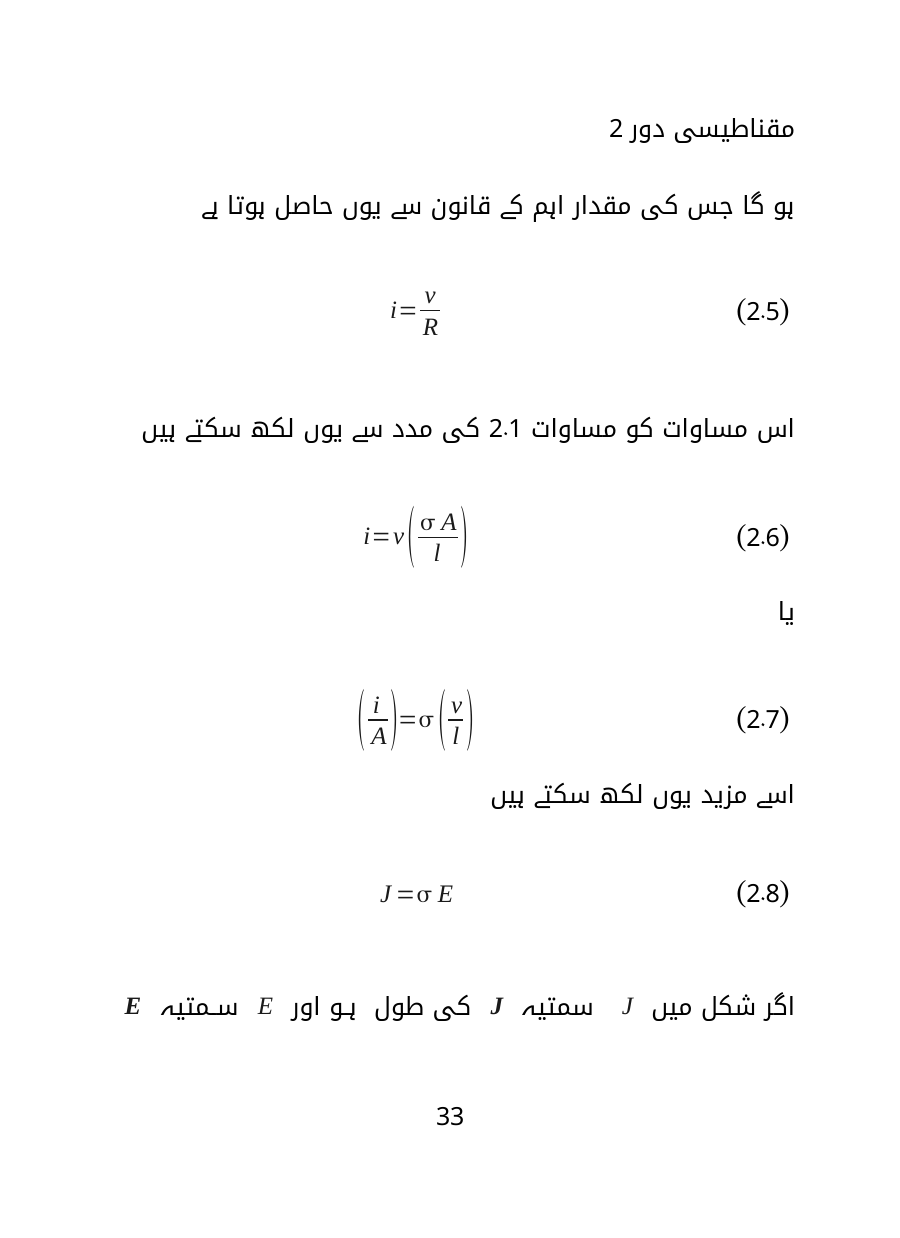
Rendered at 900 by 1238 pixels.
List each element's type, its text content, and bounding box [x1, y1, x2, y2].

table_header [105, 865, 718, 936]
table_header (2.8) [718, 865, 795, 936]
text یا [105, 588, 795, 636]
table_header (2.7) [718, 682, 795, 771]
text اگر شکل میں سمتیہکی طول ہو اورسمتیہکی طول ہو جہاں ان دونوں سمتیہ کی سمت ہے تب اس مساوات کو یوں لکھا جا سکتا ہے۔ [105, 983, 795, 1030]
table_header [105, 276, 718, 359]
table_header (2.5) [718, 276, 795, 359]
table_header (2.6) [718, 500, 795, 588]
text اس مساوات کو مساوات 2.1 کی مدد سے یوں لکھ سکتے ہیں [105, 406, 795, 453]
text اسے مزید یوں لکھ سکتے ہیں [105, 771, 795, 818]
table_header [105, 682, 718, 771]
text اگر اس سلاخ کے سروں پر برقی دباؤ ڈالی جائے جیسا کہ شکل2.2 میں دکھایا گیا ہے تو اس میں برقی رو کا بہاؤ ہو گا جس کی مقدار اہم کے قانون سے یوں حاصل ہوتا ہے [105, 182, 795, 230]
table_header [105, 500, 718, 588]
